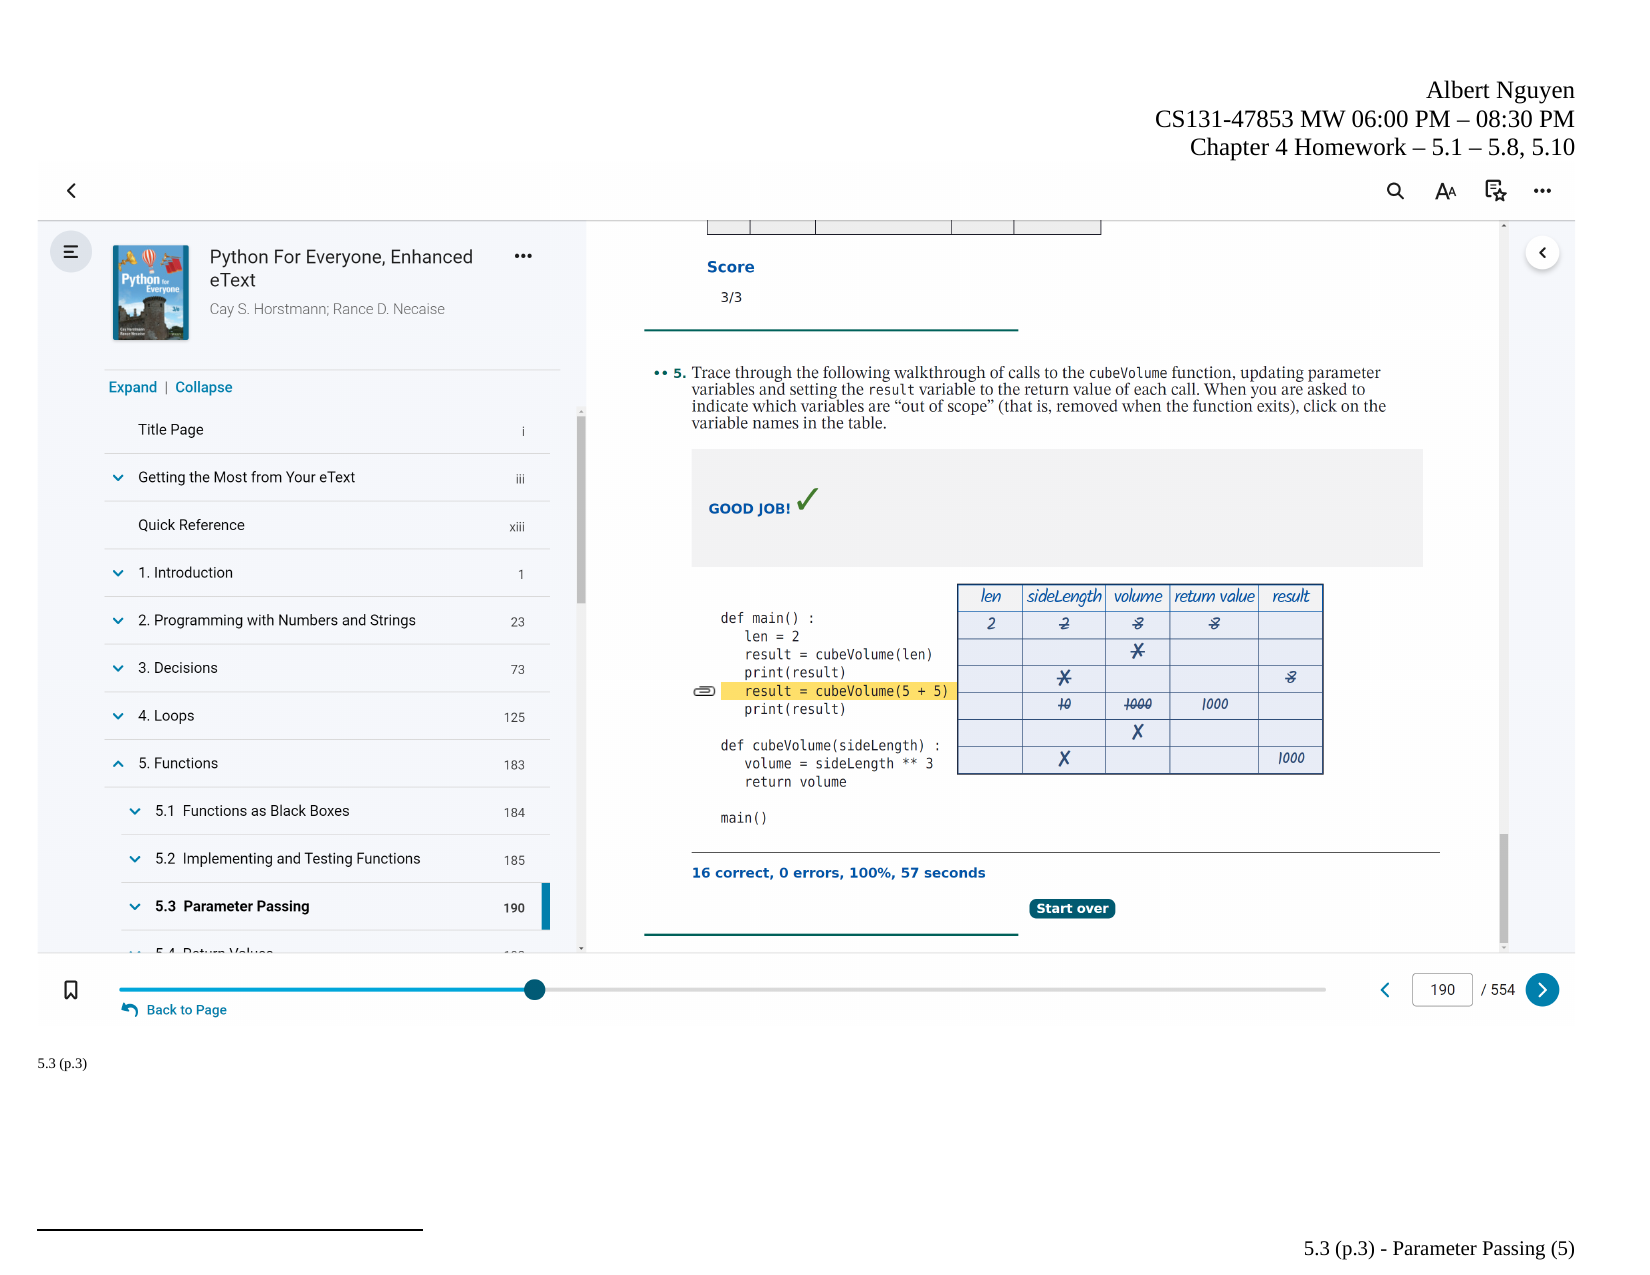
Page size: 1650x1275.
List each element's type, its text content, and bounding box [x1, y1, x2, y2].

picture [37, 161, 1575, 1026]
text - Parameter Passing (5) [37, 1236, 1575, 1260]
